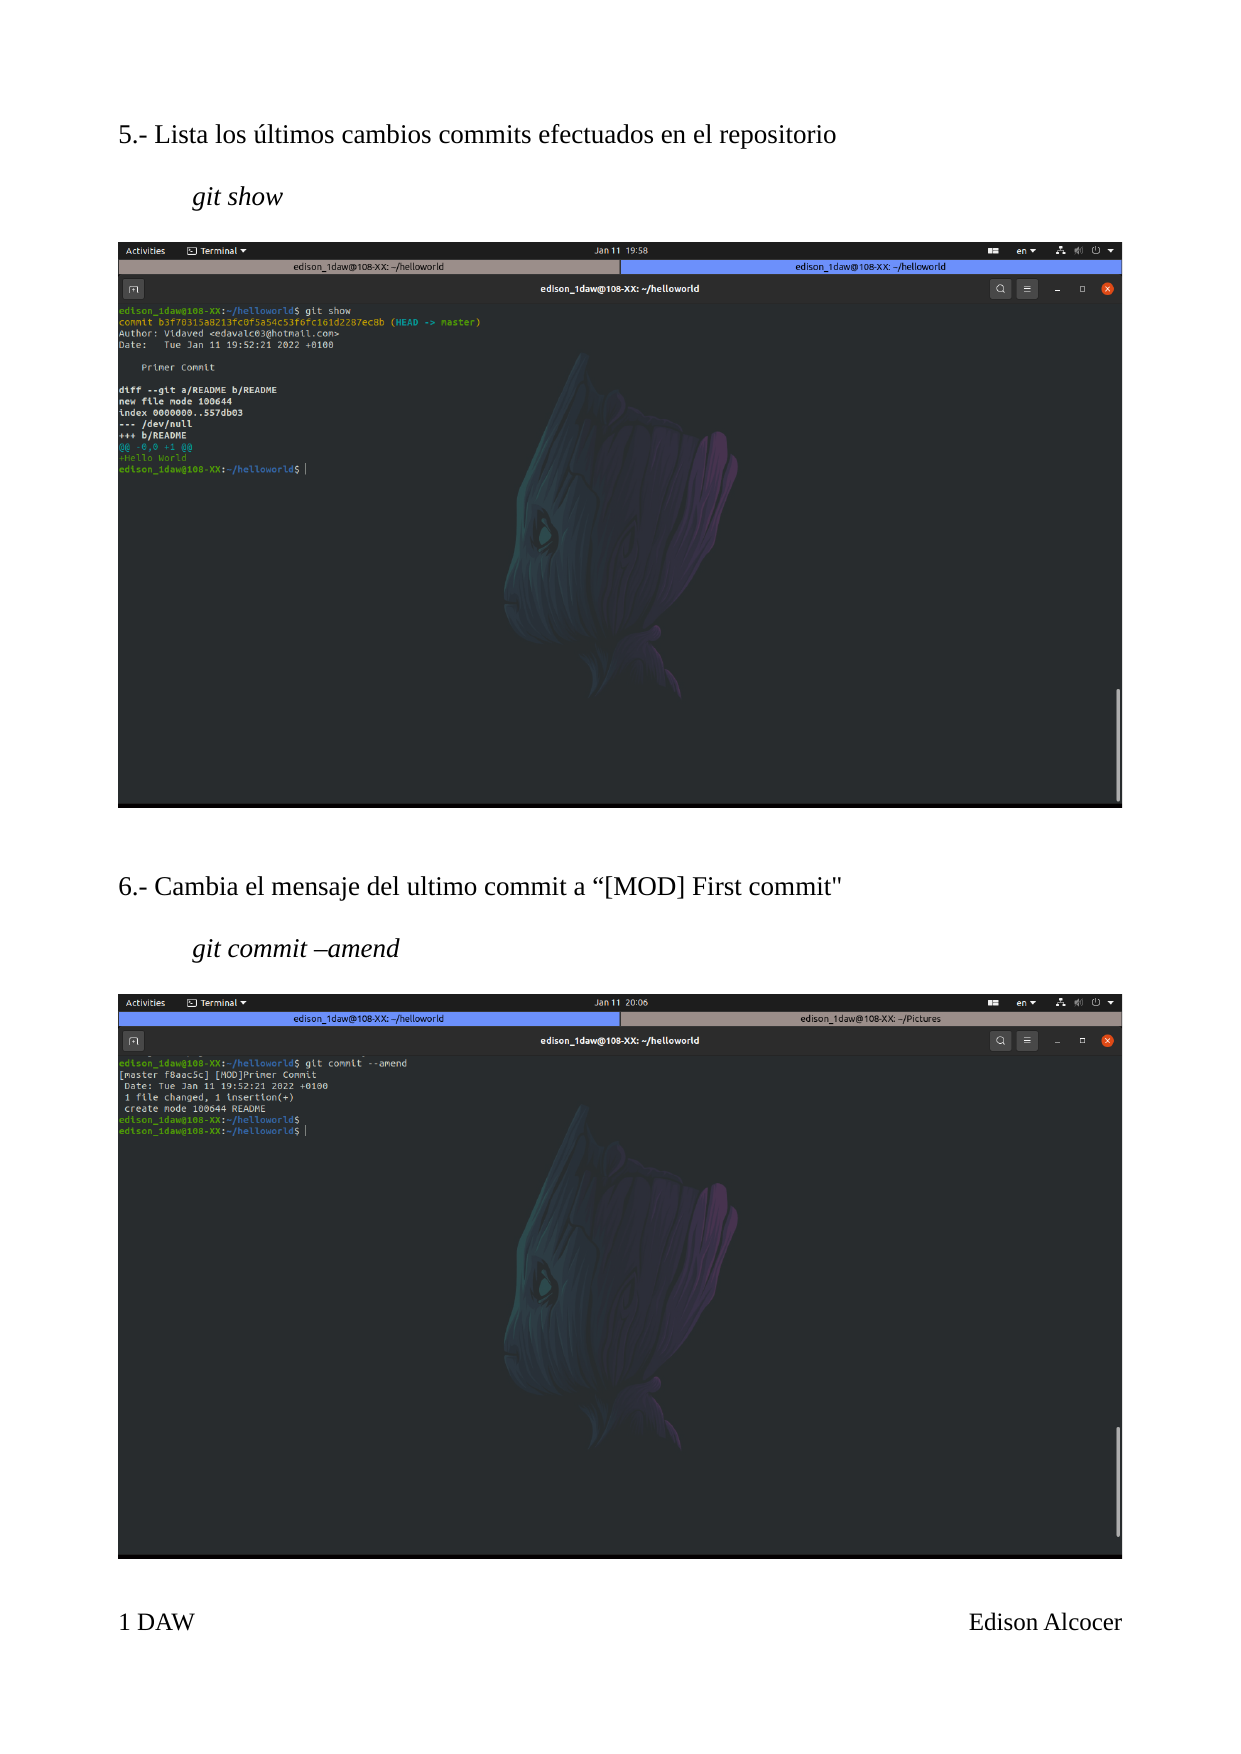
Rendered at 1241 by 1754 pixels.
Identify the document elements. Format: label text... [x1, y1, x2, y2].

text git show [118, 180, 1122, 212]
text 6.- Cambia el mensaje del ultimo commit a “[MOD] First commit" [118, 870, 1122, 901]
text 5.- Lista los últimos cambios commits efectuados en el repositorio [118, 118, 1122, 149]
picture [118, 242, 1123, 808]
picture [118, 994, 1123, 1559]
text git commit –amend [118, 932, 1122, 963]
